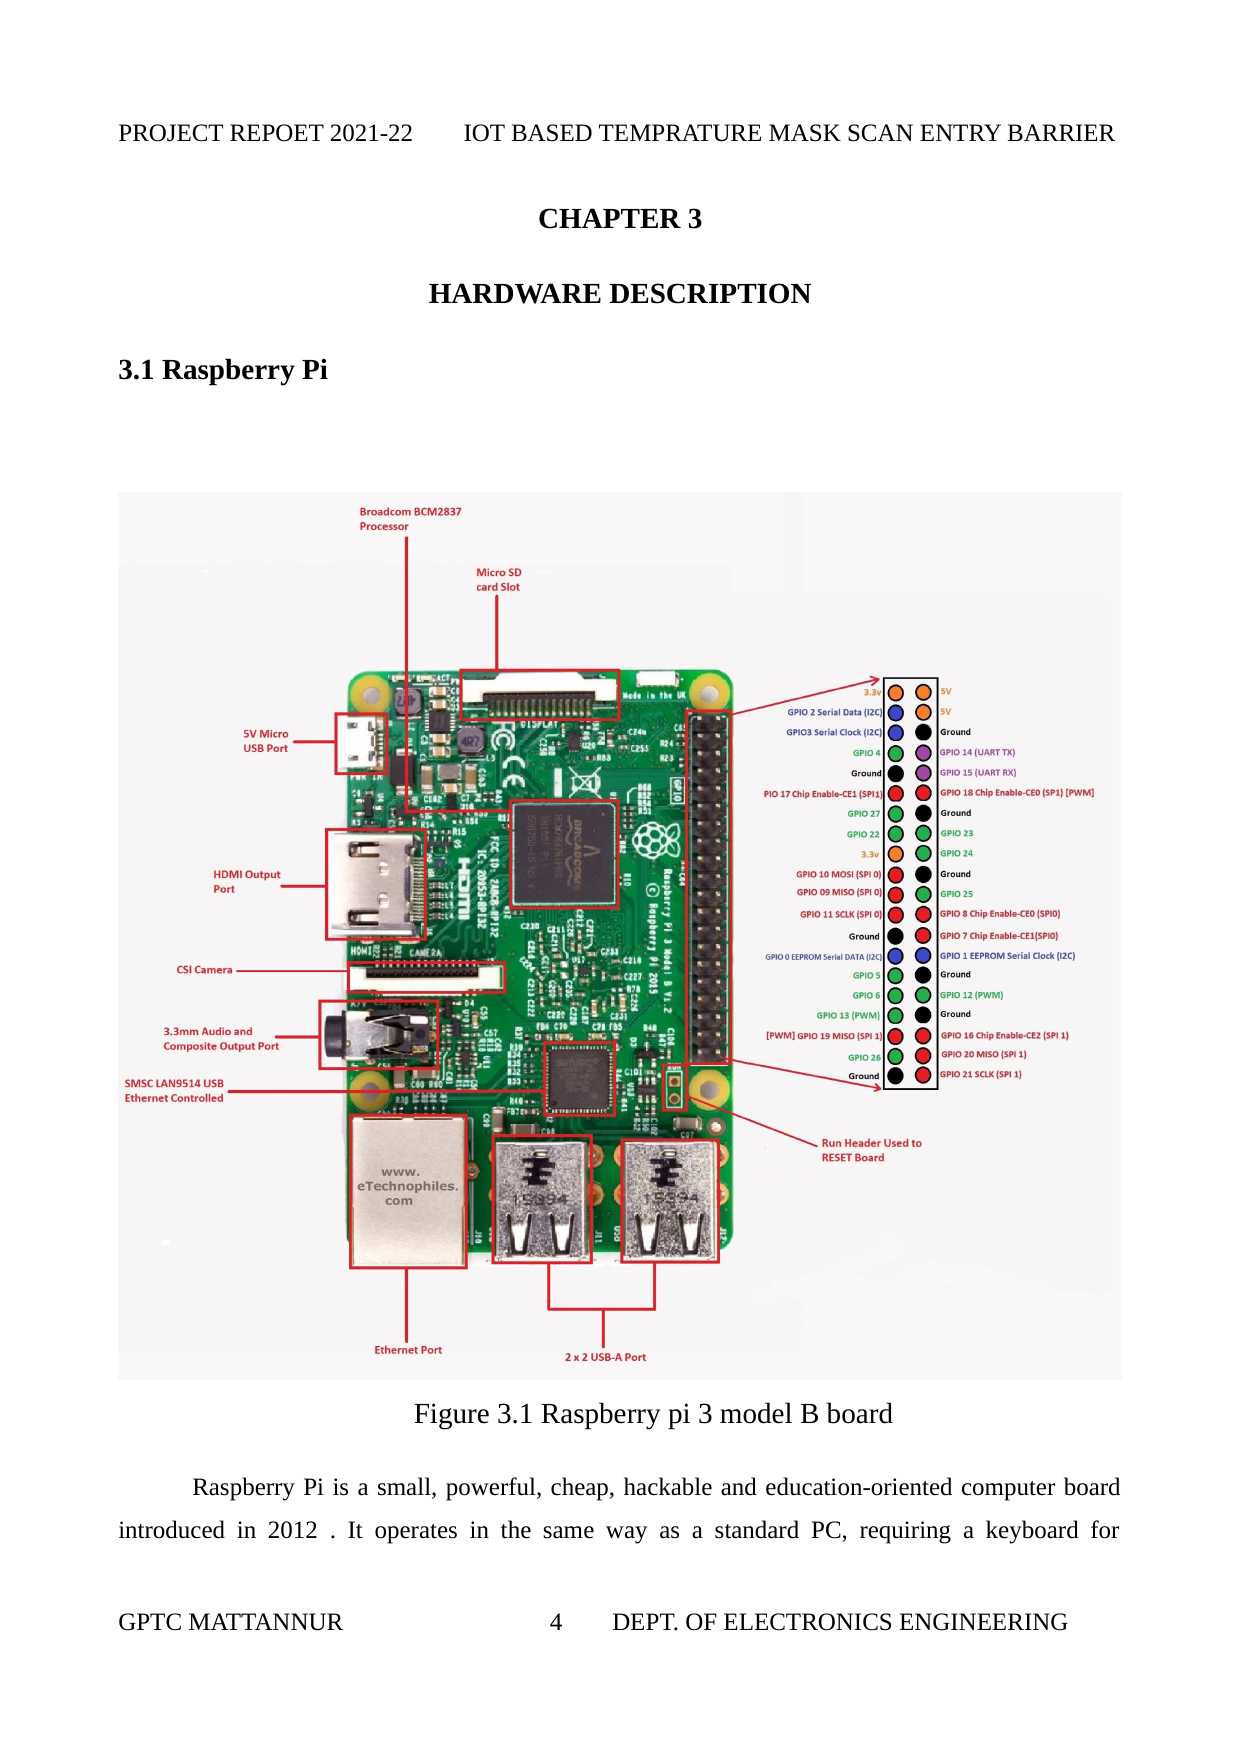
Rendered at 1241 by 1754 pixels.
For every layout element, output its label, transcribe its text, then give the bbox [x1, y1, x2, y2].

text Raspberry Pi is a small, powerful, cheap, hackable and education-oriented computer board introduced in 2012 . It operates in the same way as a standard PC, requiring a keyboard for [118, 1472, 1122, 1543]
picture [118, 492, 1123, 1380]
text HARDWARE DESCRIPTION [118, 277, 1122, 310]
text CHAPTER 3 [118, 201, 1122, 235]
text 3.1 Raspberry Pi [118, 352, 1122, 386]
text Figure 3.1 Raspberry pi 3 model B board [118, 1380, 1122, 1430]
